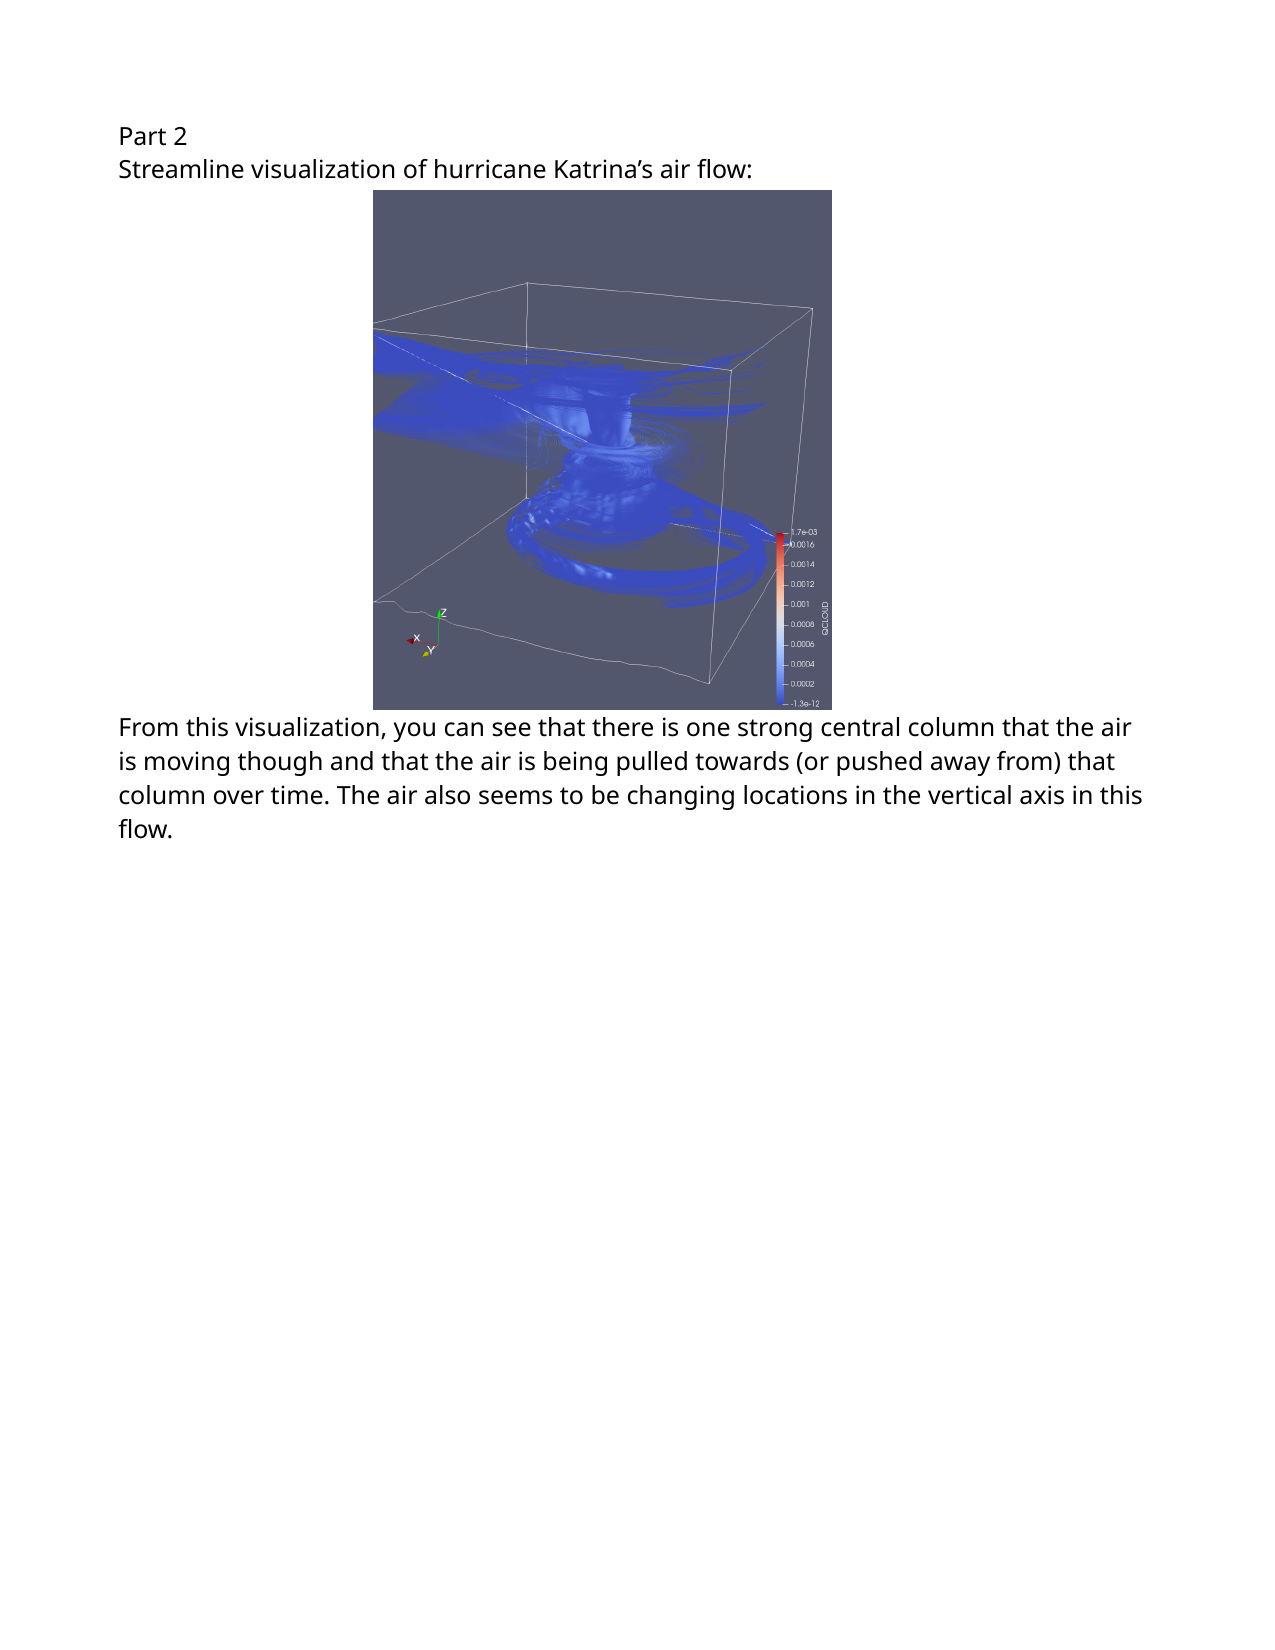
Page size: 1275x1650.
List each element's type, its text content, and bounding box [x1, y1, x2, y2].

text Part 2 [118, 118, 1157, 152]
text From this visualization, you can see that there is one strong central column that the air is moving though and that the air is being pulled towards (or pushed away from) that column over time. The air also seems to be changing locations in the vertical axis in this flow. [118, 186, 1157, 846]
picture [373, 190, 832, 710]
text Streamline visualization of hurricane Katrina’s air flow: [118, 152, 1157, 186]
